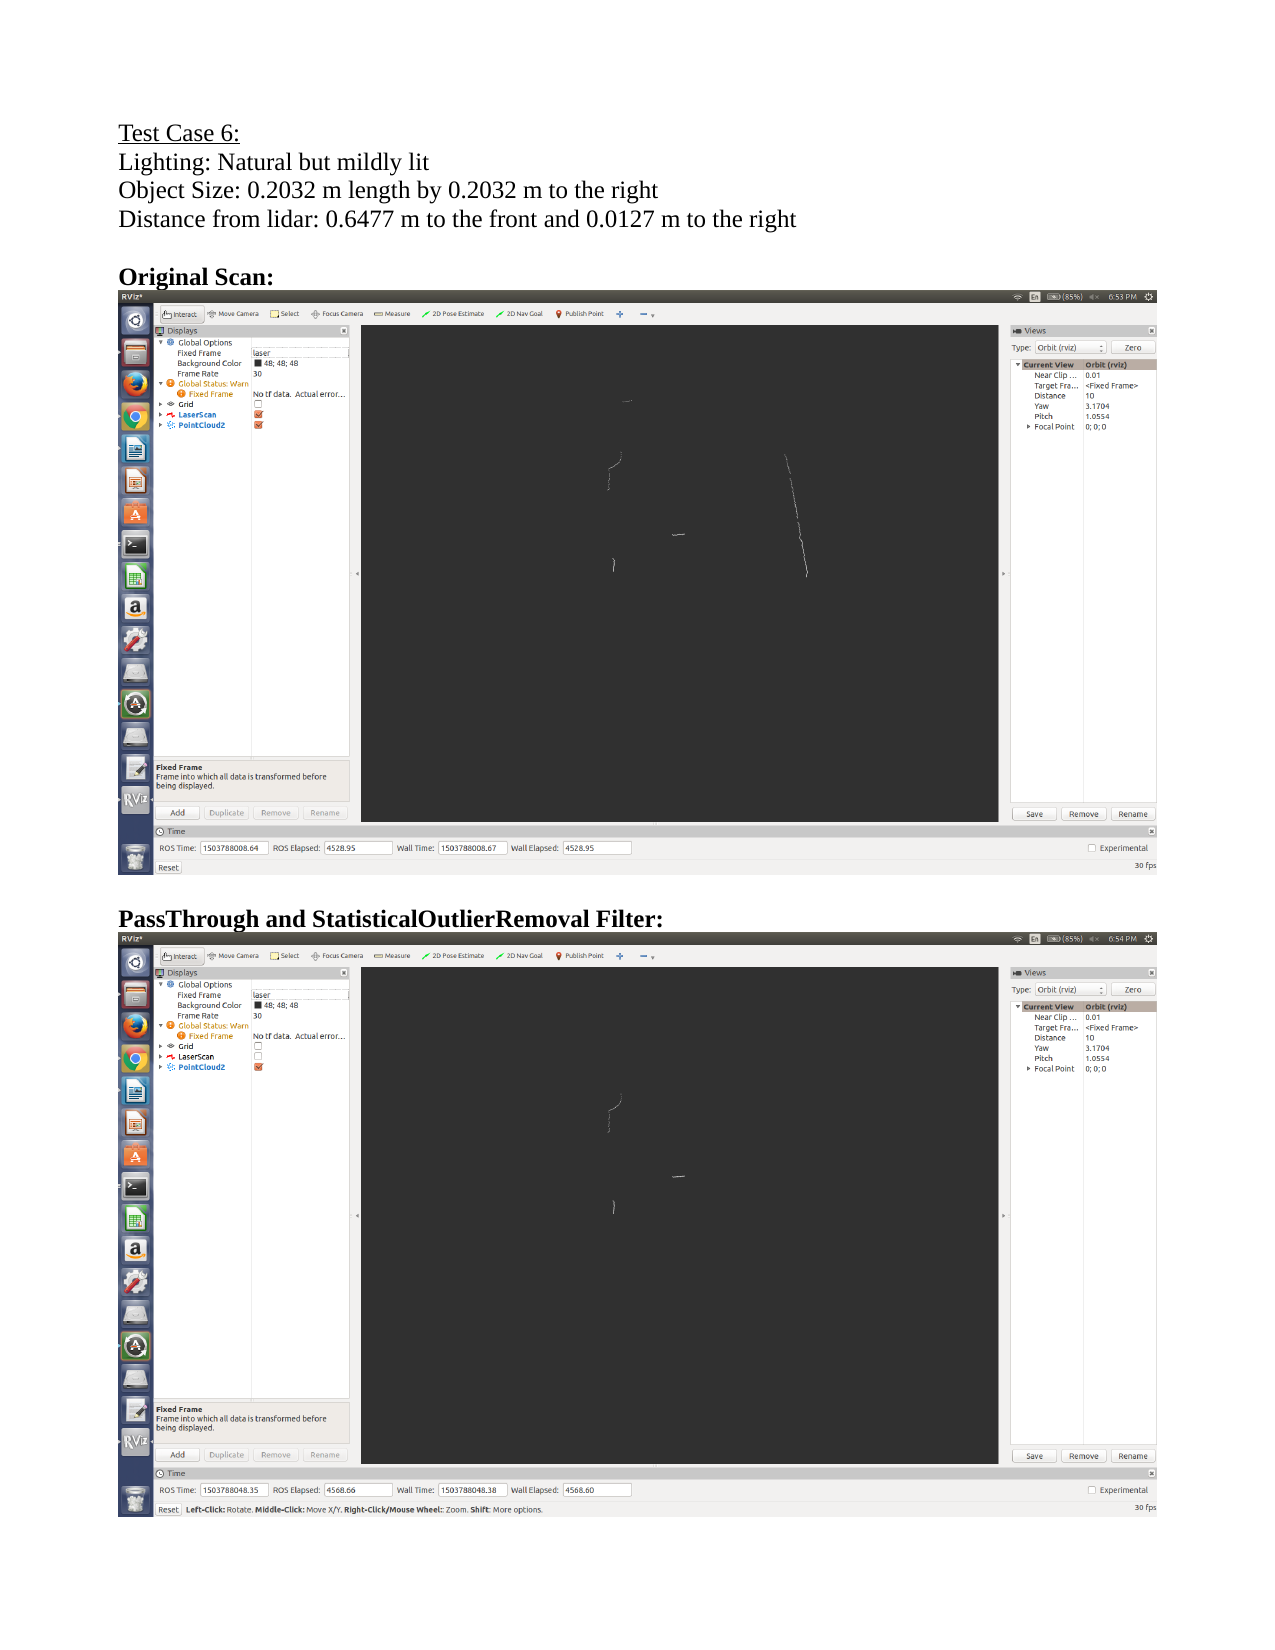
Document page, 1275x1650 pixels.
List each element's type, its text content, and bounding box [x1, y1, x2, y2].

text Object Size: 0.2032 m length by 0.2032 m to the right [118, 176, 1157, 204]
text Test Case 6: [118, 118, 1157, 147]
picture [118, 932, 1157, 1517]
text PassThrough and StatisticalOutlierRemoval Filter: [118, 904, 1157, 932]
text Lighting: Natural but mildly lit [118, 147, 1157, 176]
text Original Scan: [118, 262, 1157, 290]
picture [118, 290, 1157, 875]
text Distance from lidar: 0.6477 m to the front and 0.0127 m to the right [118, 204, 1157, 233]
